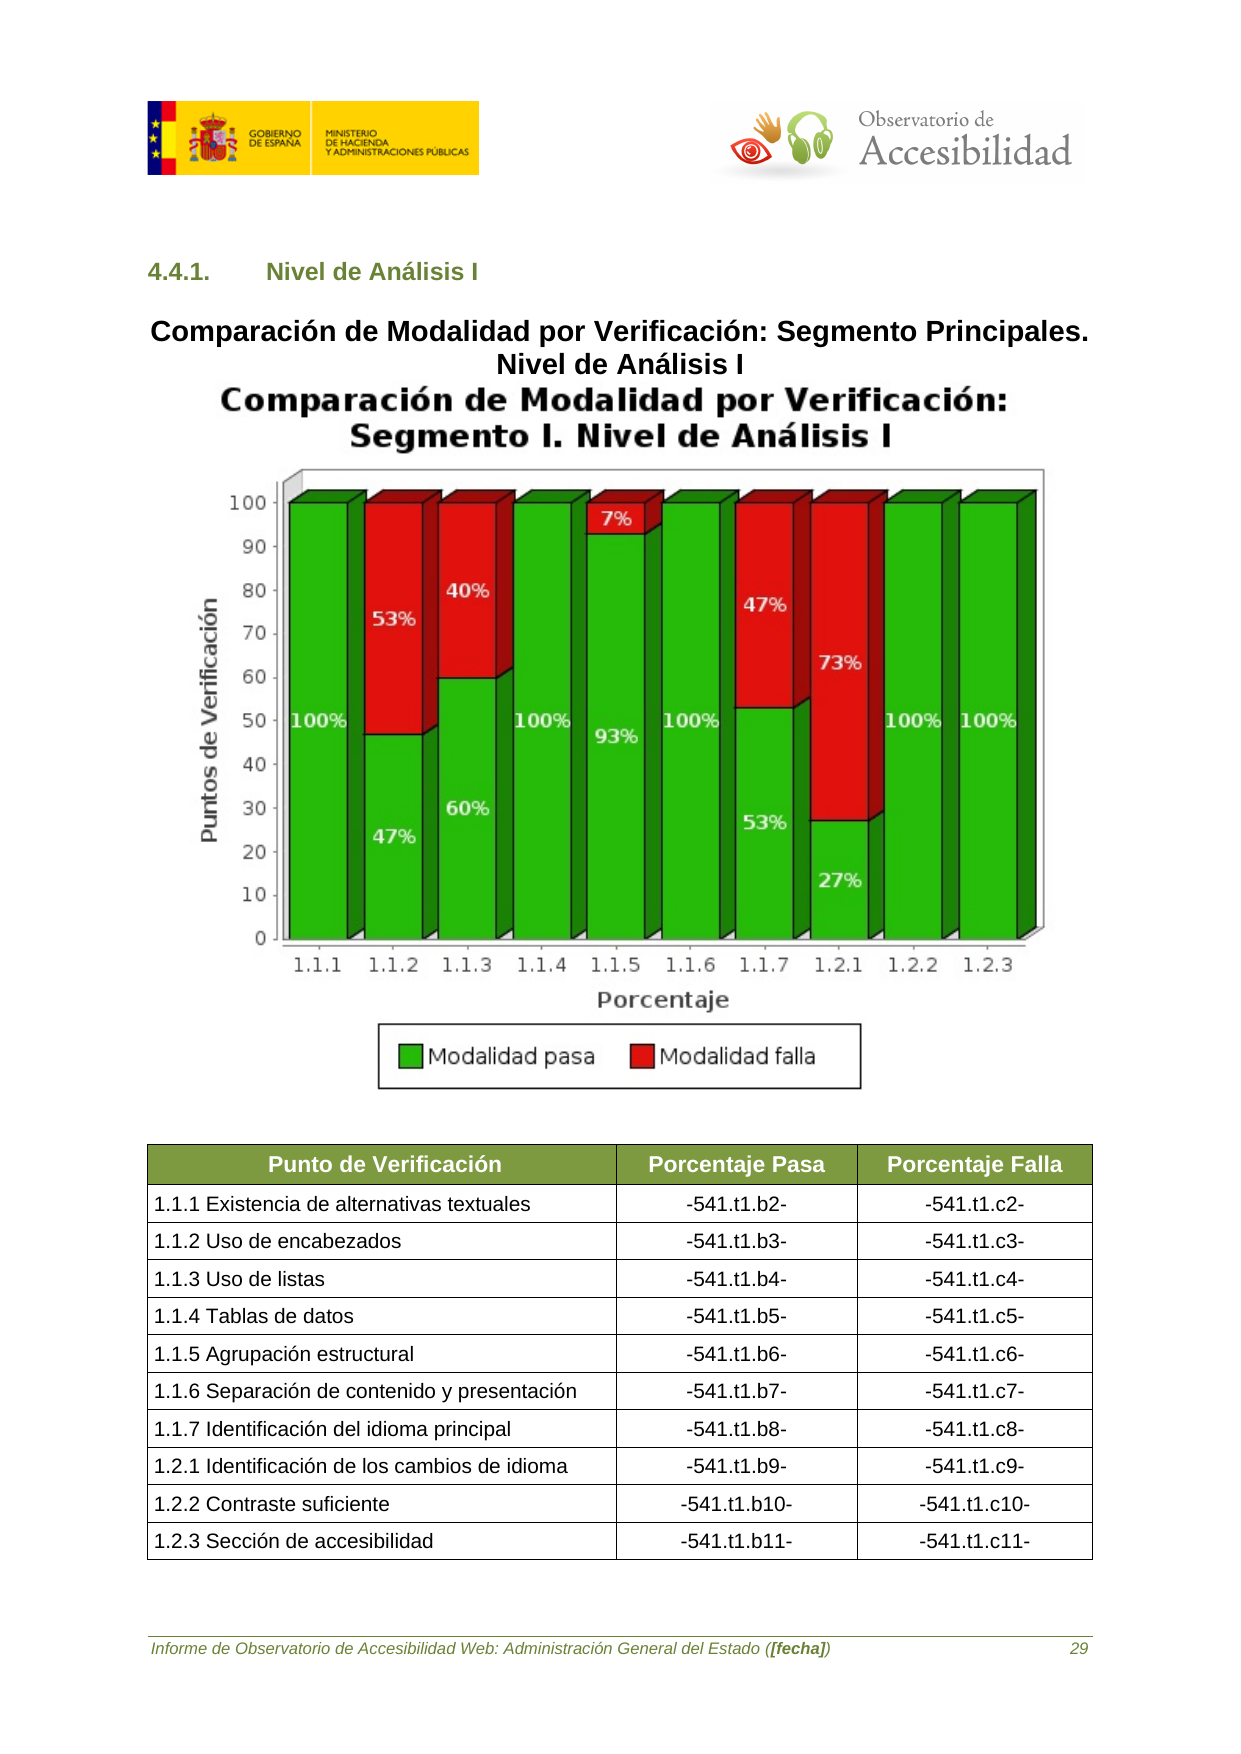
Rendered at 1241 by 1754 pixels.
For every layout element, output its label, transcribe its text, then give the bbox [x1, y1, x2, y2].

table_cell 1.2.2 Contraste suficiente [148, 1485, 616, 1522]
table_cell -541.t1.b9- [617, 1448, 857, 1484]
subtitle Nivel de Análisis I [148, 257, 1092, 286]
table_cell -541.t1.b7- [617, 1373, 857, 1409]
table_cell -541.t1.b2- [617, 1185, 857, 1222]
table_cell -541.t1.c8- [858, 1410, 1092, 1447]
table_cell 1.1.1 Existencia de alternativas textuales [148, 1185, 616, 1222]
table_cell -541.t1.c5- [858, 1298, 1092, 1334]
table_cell 1.2.1 Identificación de los cambios de idioma [148, 1448, 616, 1484]
table_cell -541.t1.c4- [858, 1260, 1092, 1297]
table_cell -541.t1.c11- [858, 1523, 1092, 1559]
table_header Porcentaje Pasa [617, 1145, 857, 1184]
table_cell -541.t1.c7- [858, 1373, 1092, 1409]
table_cell -541.t1.c3- [858, 1223, 1092, 1259]
table_cell 1.1.6 Separación de contenido y presentación [148, 1373, 616, 1409]
table_cell -541.t1.b11- [617, 1523, 857, 1559]
table_cell 1.1.2 Uso de encabezados [148, 1223, 616, 1259]
table_cell -541.t1.b3- [617, 1223, 857, 1259]
picture [710, 102, 1086, 185]
table_cell 1.1.3 Uso de listas [148, 1260, 616, 1297]
table_cell -541.t1.c6- [858, 1335, 1092, 1372]
table_cell 1.2.3 Sección de accesibilidad [148, 1523, 616, 1559]
table_header Punto de Verificación [148, 1145, 616, 1184]
table_cell 1.1.4 Tablas de datos [148, 1298, 616, 1334]
table_header Porcentaje Falla [858, 1145, 1092, 1184]
text Comparación de Modalidad por Verificación: Segmento Principales. Nivel de Análisis I [148, 314, 1092, 381]
table_cell 1.1.7 Identificación del idioma principal [148, 1410, 616, 1447]
table_cell -541.t1.b10- [617, 1485, 857, 1522]
picture [147, 101, 479, 175]
table_cell -541.t1.c10- [858, 1485, 1092, 1522]
table_cell -541.t1.b4- [617, 1260, 857, 1297]
table_cell -541.t1.b8- [617, 1410, 857, 1447]
table_cell -541.t1.b5- [617, 1298, 857, 1334]
table_cell -541.t1.c2- [858, 1185, 1092, 1222]
table_cell -541.t1.c9- [858, 1448, 1092, 1484]
table_cell -541.t1.b6- [617, 1335, 857, 1372]
picture [178, 380, 1062, 1091]
table_cell 1.1.5 Agrupación estructural [148, 1335, 616, 1372]
